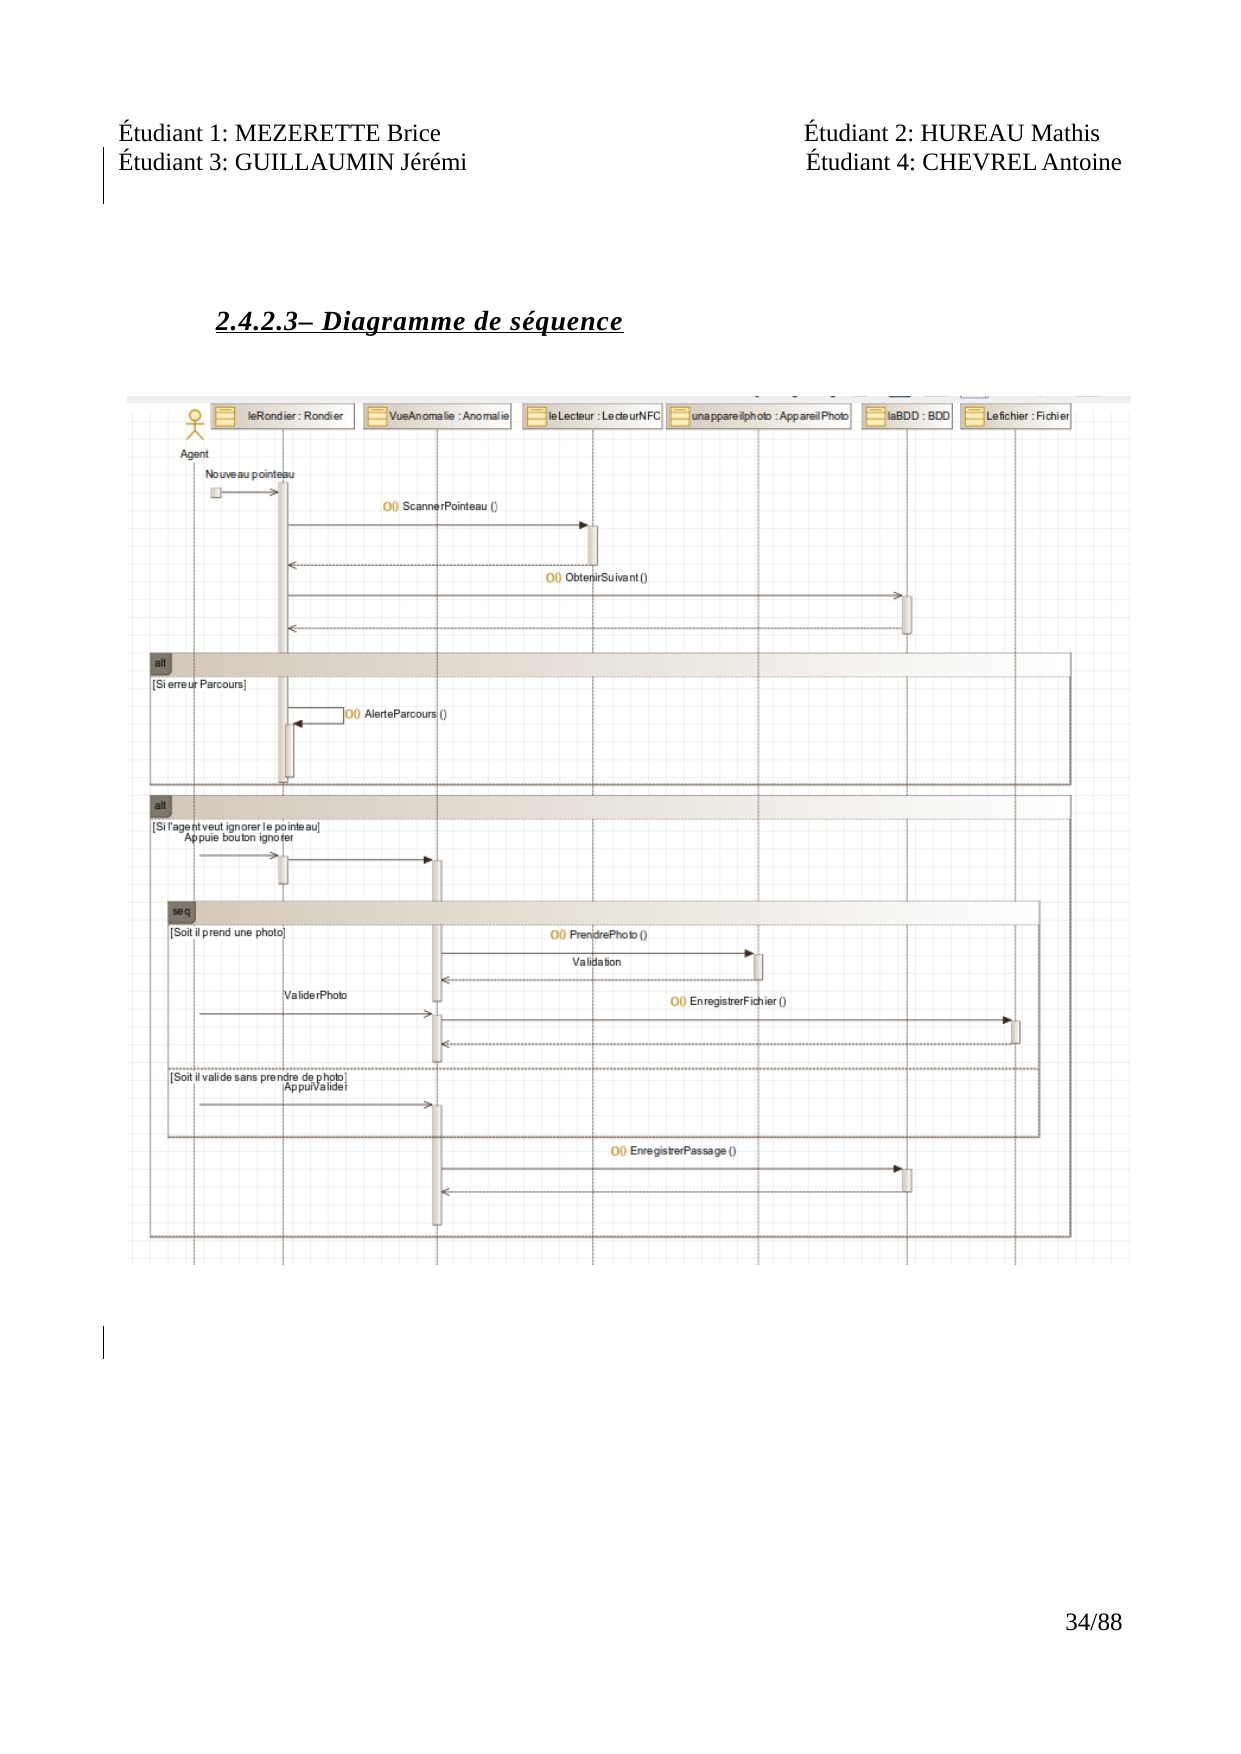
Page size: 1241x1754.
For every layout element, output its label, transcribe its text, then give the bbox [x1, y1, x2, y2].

subtitle 2.4.2.3– Diagramme de séquence [118, 304, 1122, 336]
picture [127, 396, 1131, 1265]
